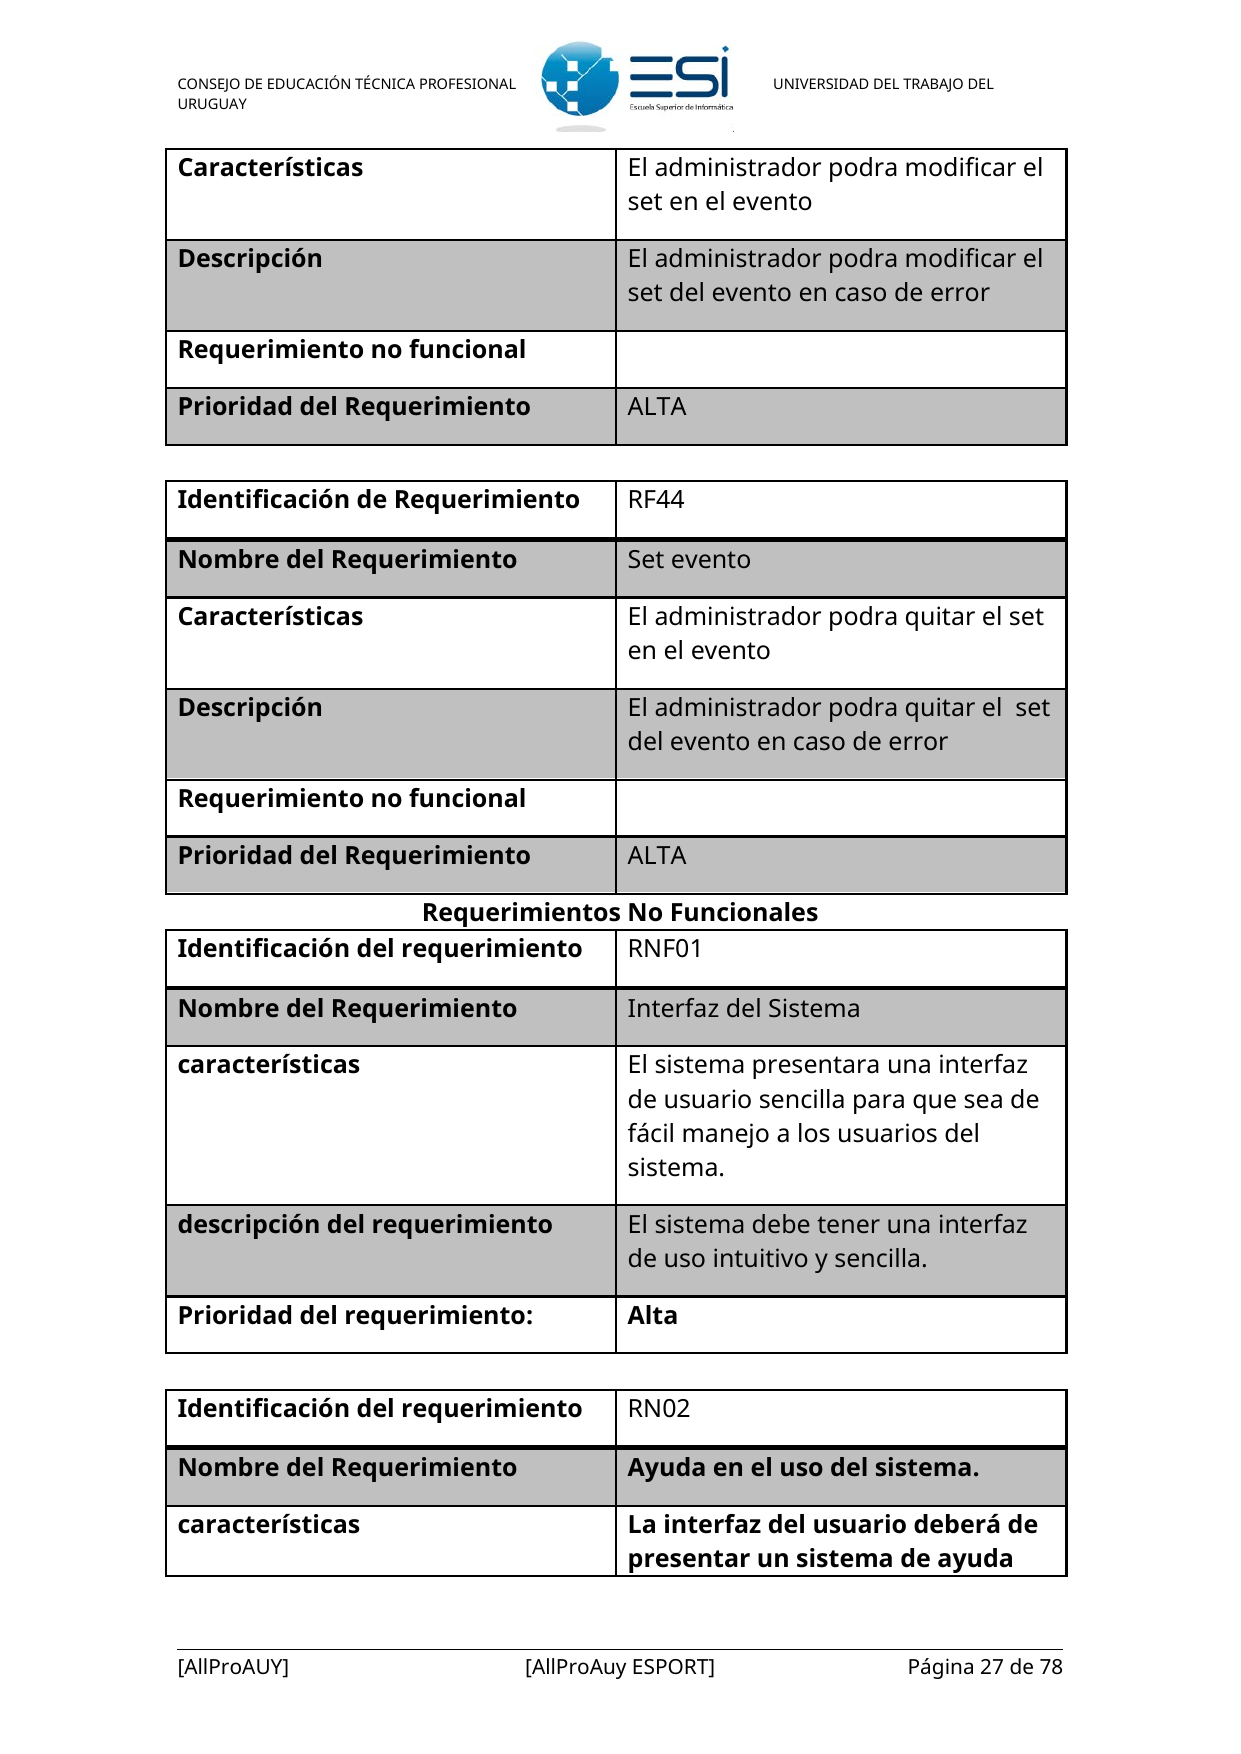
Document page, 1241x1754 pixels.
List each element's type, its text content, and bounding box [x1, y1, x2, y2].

table_cell El administrador podra modificar el set en el evento [617, 150, 1065, 239]
table_header Identificación del requerimiento [167, 931, 615, 986]
table_cell Interfaz del Sistema [617, 990, 1065, 1045]
table_cell Prioridad del Requerimiento [167, 838, 615, 892]
table_cell Características [167, 150, 615, 239]
table_header RN02 [617, 1391, 1065, 1445]
table_cell Alta [617, 1298, 1065, 1352]
table_header RF44 [617, 482, 1065, 537]
table_cell Nombre del Requerimiento [167, 990, 615, 1045]
table_cell características [167, 1047, 615, 1204]
table_cell Set evento [617, 542, 1065, 596]
table_header Identificación del requerimiento [167, 1391, 615, 1445]
table_cell ALTA [617, 389, 1065, 444]
table_cell ALTA [617, 838, 1065, 892]
table_cell características [167, 1507, 615, 1575]
table_cell Requerimiento no funcional [167, 781, 615, 835]
table_cell Descripción [167, 690, 615, 778]
table_cell Ayuda en el uso del sistema. [617, 1450, 1065, 1505]
table_cell Nombre del Requerimiento [167, 542, 615, 596]
table_cell El sistema presentara una interfaz de usuario sencilla para que sea de fácil manejo a los usuarios del sistema. [617, 1047, 1065, 1204]
table_cell Prioridad del Requerimiento [167, 389, 615, 444]
table_header Identificación de Requerimiento [167, 482, 615, 537]
table_cell Nombre del Requerimiento [167, 1450, 615, 1505]
table_cell Requerimiento no funcional [167, 332, 615, 387]
table_cell [617, 781, 1065, 835]
table_cell El administrador podra modificar el set del evento en caso de error [617, 241, 1065, 330]
table_cell Prioridad del requerimiento: [167, 1298, 615, 1352]
table_cell La interfaz del usuario deberá de presentar un sistema de ayuda [617, 1507, 1065, 1575]
table_header RNF01 [617, 931, 1065, 986]
text Requerimientos No Funcionales [177, 895, 1063, 928]
picture [534, 39, 734, 132]
table_cell Descripción [167, 241, 615, 330]
table_cell El sistema debe tener una interfaz de uso intuitivo y sencilla. [617, 1206, 1065, 1295]
table_cell Características [167, 599, 615, 687]
table_cell descripción del requerimiento [167, 1206, 615, 1295]
table_cell [617, 332, 1065, 387]
table_cell El administrador podra quitar el set en el evento [617, 599, 1065, 687]
table_cell El administrador podra quitar el set del evento en caso de error [617, 690, 1065, 778]
